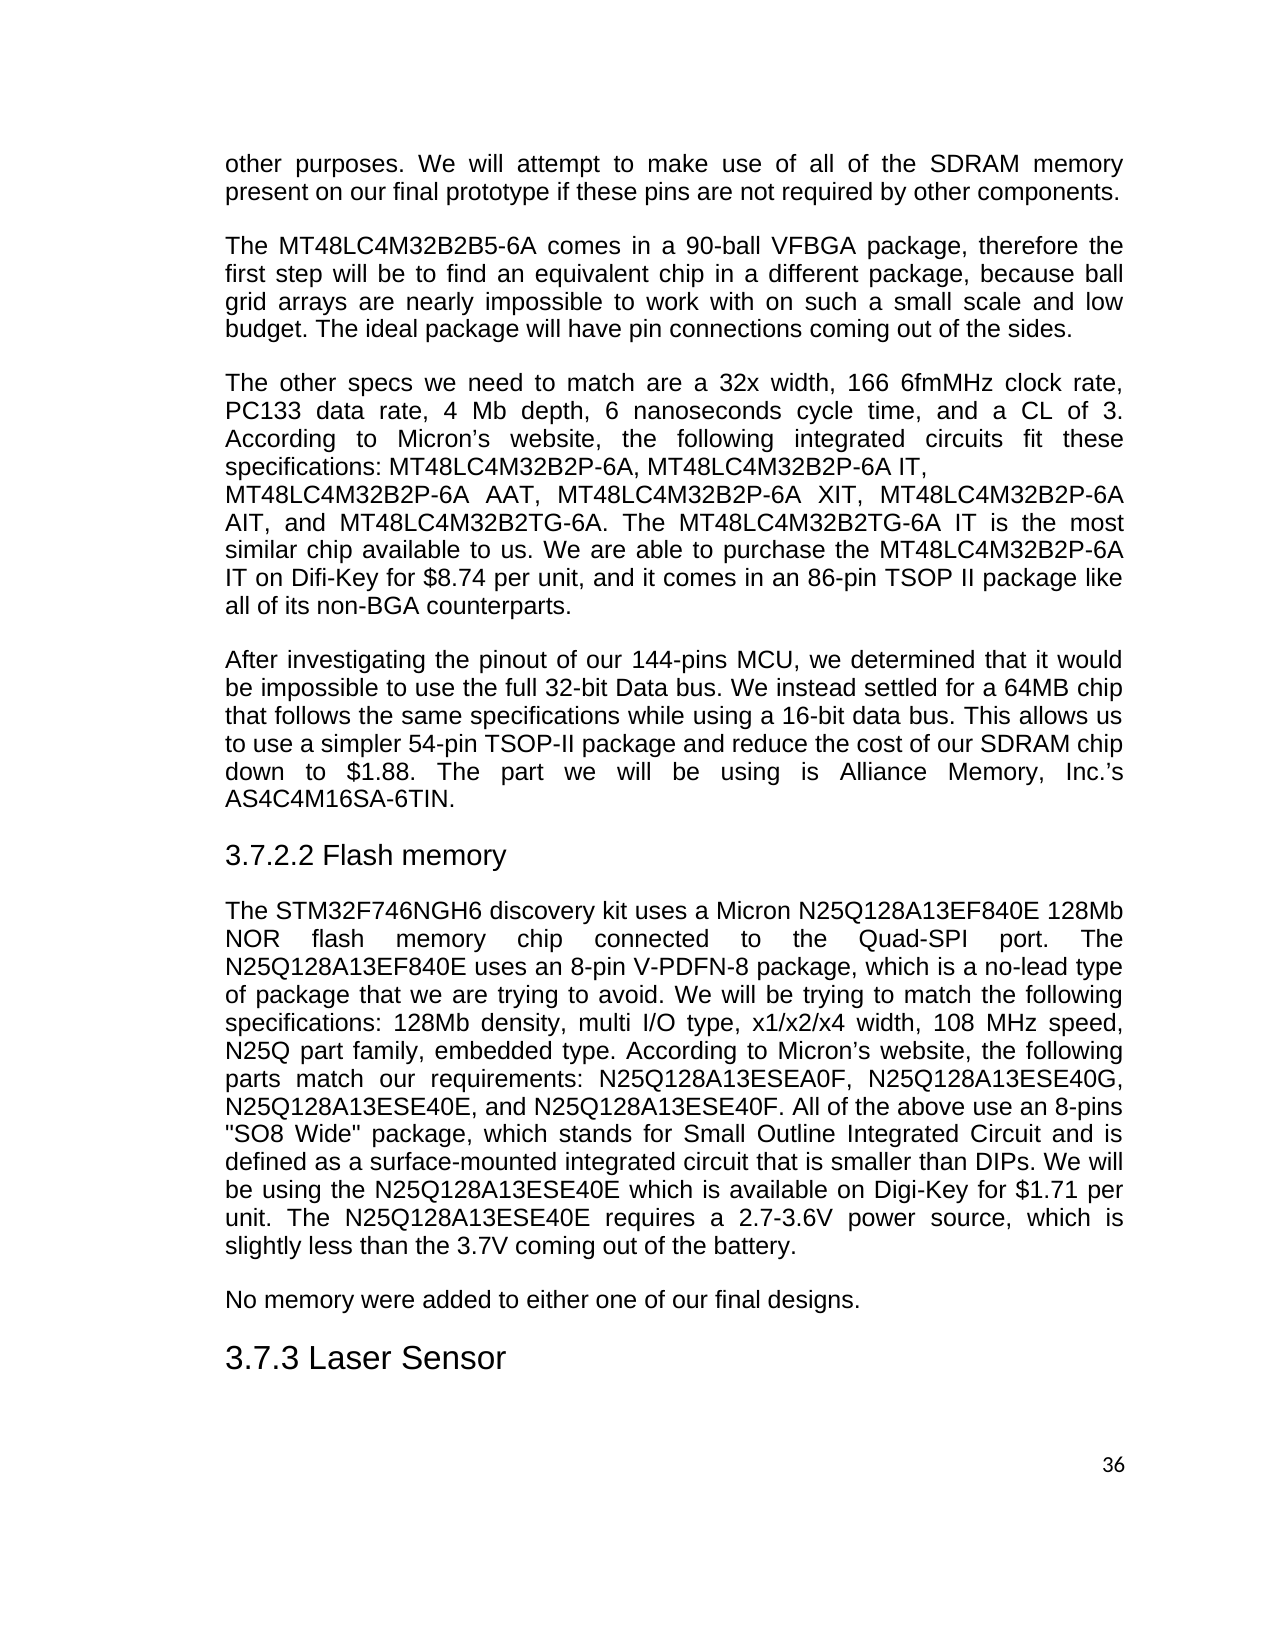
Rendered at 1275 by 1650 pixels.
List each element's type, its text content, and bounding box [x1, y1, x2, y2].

text MT48LC4M32B2P-6A AAT, MT48LC4M32B2P-6A XIT, MT48LC4M32B2P-6A AIT, and MT48LC4M32B2TG-6A. The MT48LC4M32B2TG-6A IT is the most similar chip available to us. We are able to purchase the MT48LC4M32B2P-6A IT on Difi-Key for $8.74 per unit, and it comes in an 86-pin TSOP II package like all of its non-BGA counterparts. [225, 480, 1125, 620]
text 3.7.2.2 Flash memory [225, 839, 1125, 871]
text No memory were added to either one of our final designs. [225, 1286, 1125, 1313]
text The MT48LC4M32B2B5-6A comes in a 90-ball VFBGA package, therefore the first step will be to find an equivalent chip in a different package, because ball grid arrays are nearly impossible to work with on such a small scale and low budget. The ideal package will have pin connections coming out of the sides. [225, 231, 1125, 343]
text 3.7.3 Laser Sensor [225, 1339, 1125, 1376]
text The other specs we need to match are a 32x width, 166 6fmMHz clock rate, PC133 data rate, 4 Mb depth, 6 nanoseconds cycle time, and a CL of 3. According to Micron’s website, the following integrated circuits fit these specifications: MT48LC4M32B2P-6A, MT48LC4M32B2P-6A IT, [225, 369, 1125, 480]
text other purposes. We will attempt to make use of all of the SDRAM memory present on our final prototype if these pins are not required by other components. [225, 150, 1125, 206]
text After investigating the pinout of our 144-pins MCU, we determined that it would be impossible to use the full 32-bit Data bus. We instead settled for a 64MB chip that follows the same specifications while using a 16-bit data bus. This allows us to use a simpler 54-pin TSOP-II package and reduce the cost of our SDRAM chip down to $1.88. The part we will be using is Alliance Memory, Inc.’s AS4C4M16SA-6TIN. [225, 646, 1125, 813]
text The STM32F746NGH6 discovery kit uses a Micron N25Q128A13EF840E 128Mb NOR flash memory chip connected to the Quad-SPI port. The N25Q128A13EF840E uses an 8-pin V-PDFN-8 package, which is a no-lead type of package that we are trying to avoid. We will be trying to match the following specifications: 128Mb density, multi I/O type, x1/x2/x4 width, 108 MHz speed, N25Q part family, embedded type. According to Micron’s website, the following parts match our requirements: N25Q128A13ESEA0F, N25Q128A13ESE40G, N25Q128A13ESE40E, and N25Q128A13ESE40F. All of the above use an 8-pins "SO8 Wide" package, which stands for Small Outline Integrated Circuit and is defined as a surface-mounted integrated circuit that is smaller than DIPs. We will be using the N25Q128A13ESE40E which is available on Digi-Key for $1.71 per unit. The N25Q128A13ESE40E requires a 2.7-3.6V power source, which is slightly less than the 3.7V coming out of the battery. [225, 897, 1125, 1260]
